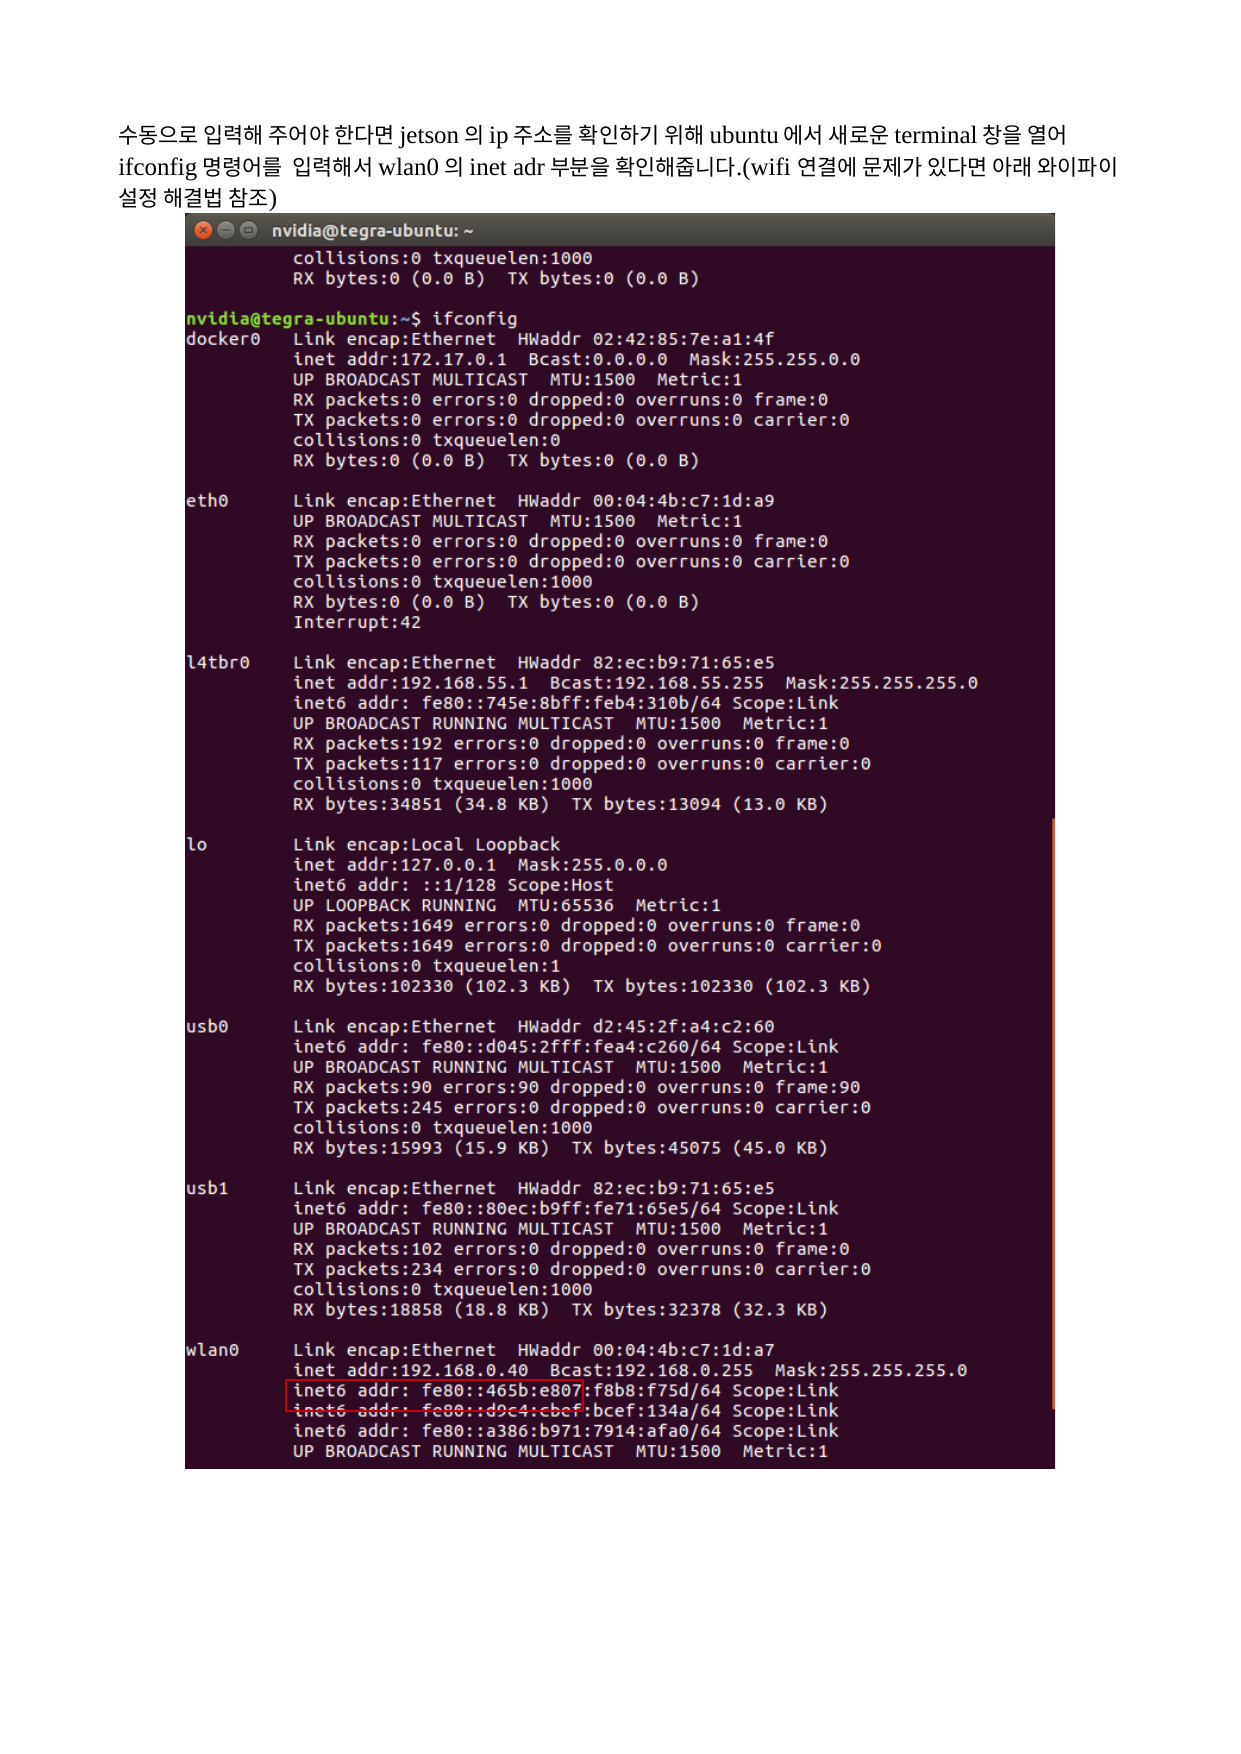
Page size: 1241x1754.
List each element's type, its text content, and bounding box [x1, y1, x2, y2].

text 수동으로 입력해 주어야 한다면 jetson의 ip주소를 확인하기 위해 ubuntu에서 새로운 terminal창을 열어 ifconfig명령어를 입력해서 wlan0의 inet adr부분을 확인해줍니다.(wifi 연결에 문제가 있다면 아래 와이파이 설정 해결법 참조) [118, 118, 1122, 213]
picture [185, 213, 1056, 1469]
